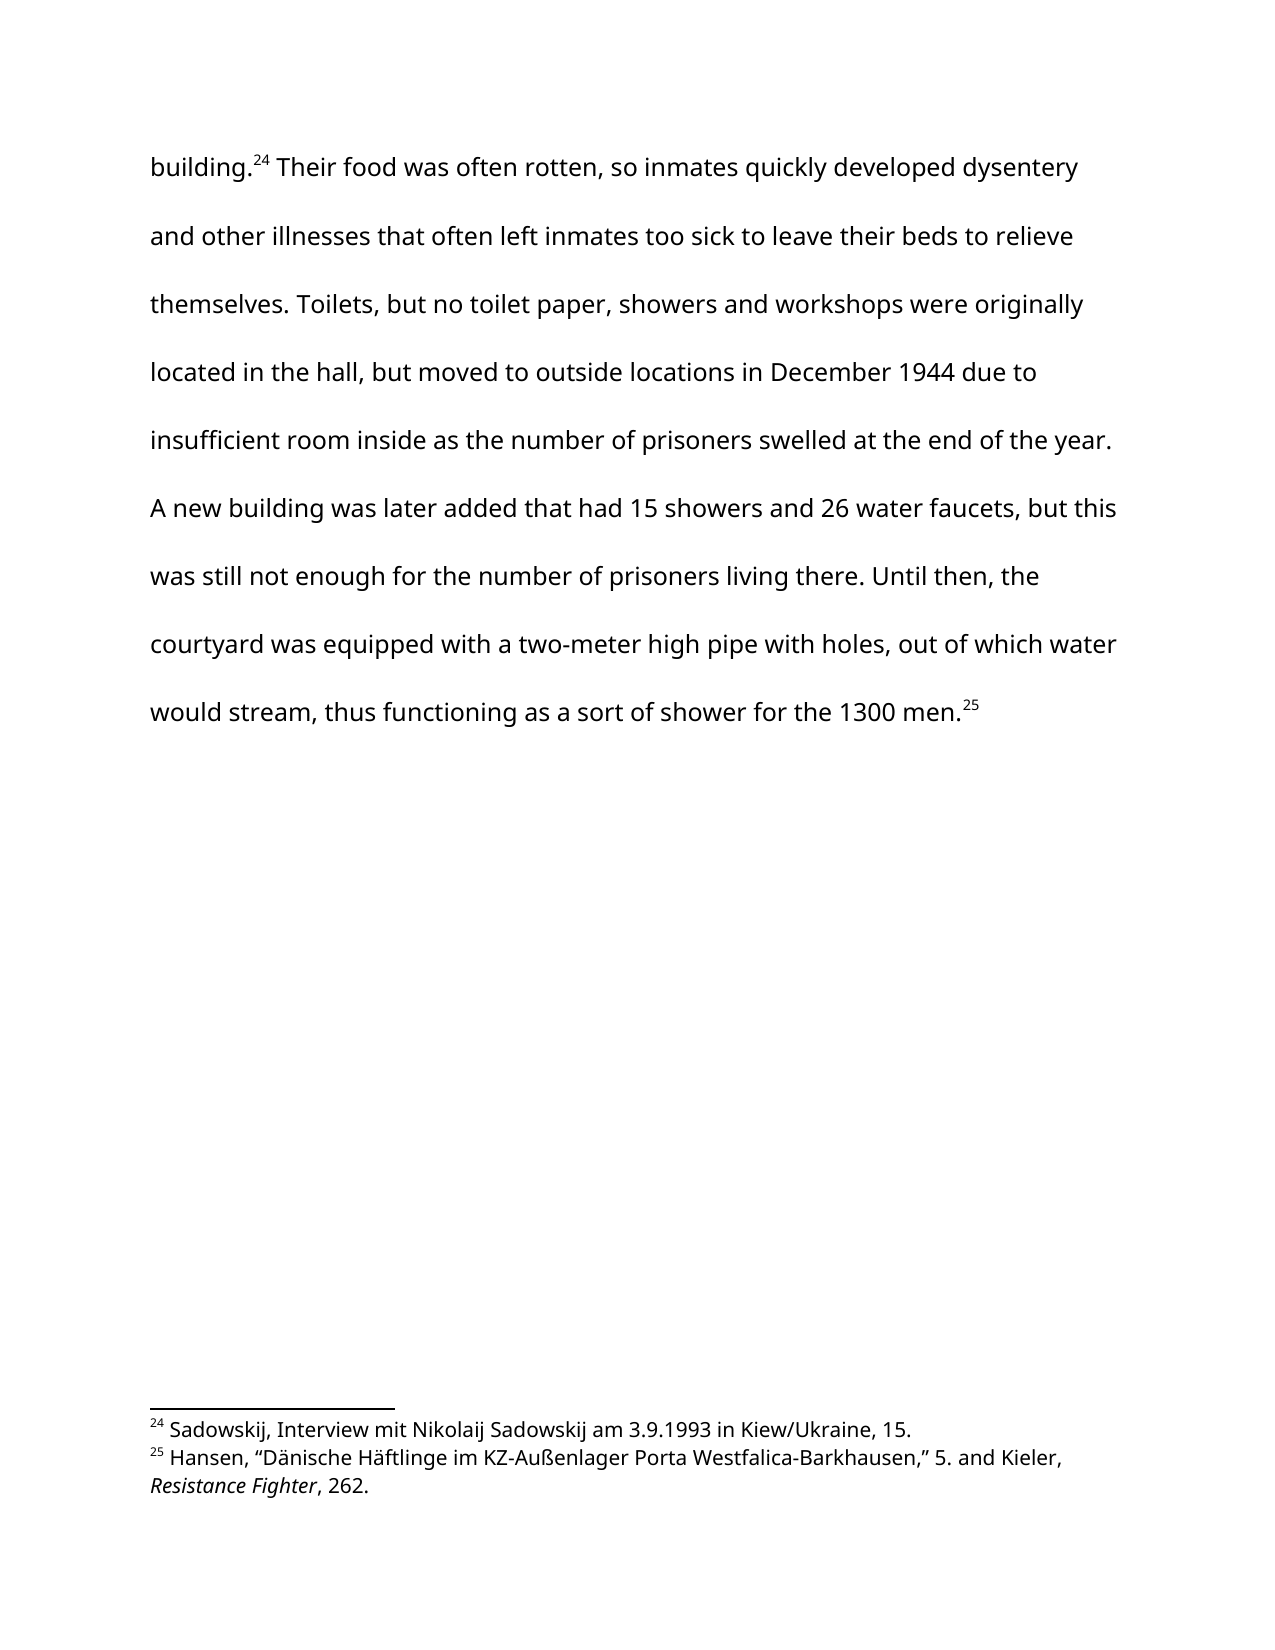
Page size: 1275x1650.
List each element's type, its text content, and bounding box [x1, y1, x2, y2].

text Hansen, “Dänische Häftlinge im KZ-Außenlager Porta Westfalica-Barkhausen,” 5. and Kieler, Resistance Fighter, 262. [150, 1443, 1125, 1500]
text Sadowskij, Interview mit Nikolaij Sadowskij am 3.9.1993 in Kiew/Ukraine, 15. [150, 1415, 1125, 1443]
text There was a bathroom in the yard for use during the day, but at night they were not allowed to go in the yard, so there was initially a bathroom in the building. Their food was often rotten, so inmates quickly developed dysentery and other illnesses that often left inmates too sick to leave their beds to relieve themselves. Toilets, but no toilet paper, showers and workshops were originally located in the hall, but moved to outside locations in December 1944 due to insufficient room inside as the number of prisoners swelled at the end of the year. A new building was later added that had 15 showers and 26 water faucets, but this was still not enough for the number of prisoners living there. Until then, the courtyard was equipped with a two-meter high pipe with holes, out of which water would stream, thus functioning as a sort of shower for the 1300 men. [150, 150, 1125, 729]
